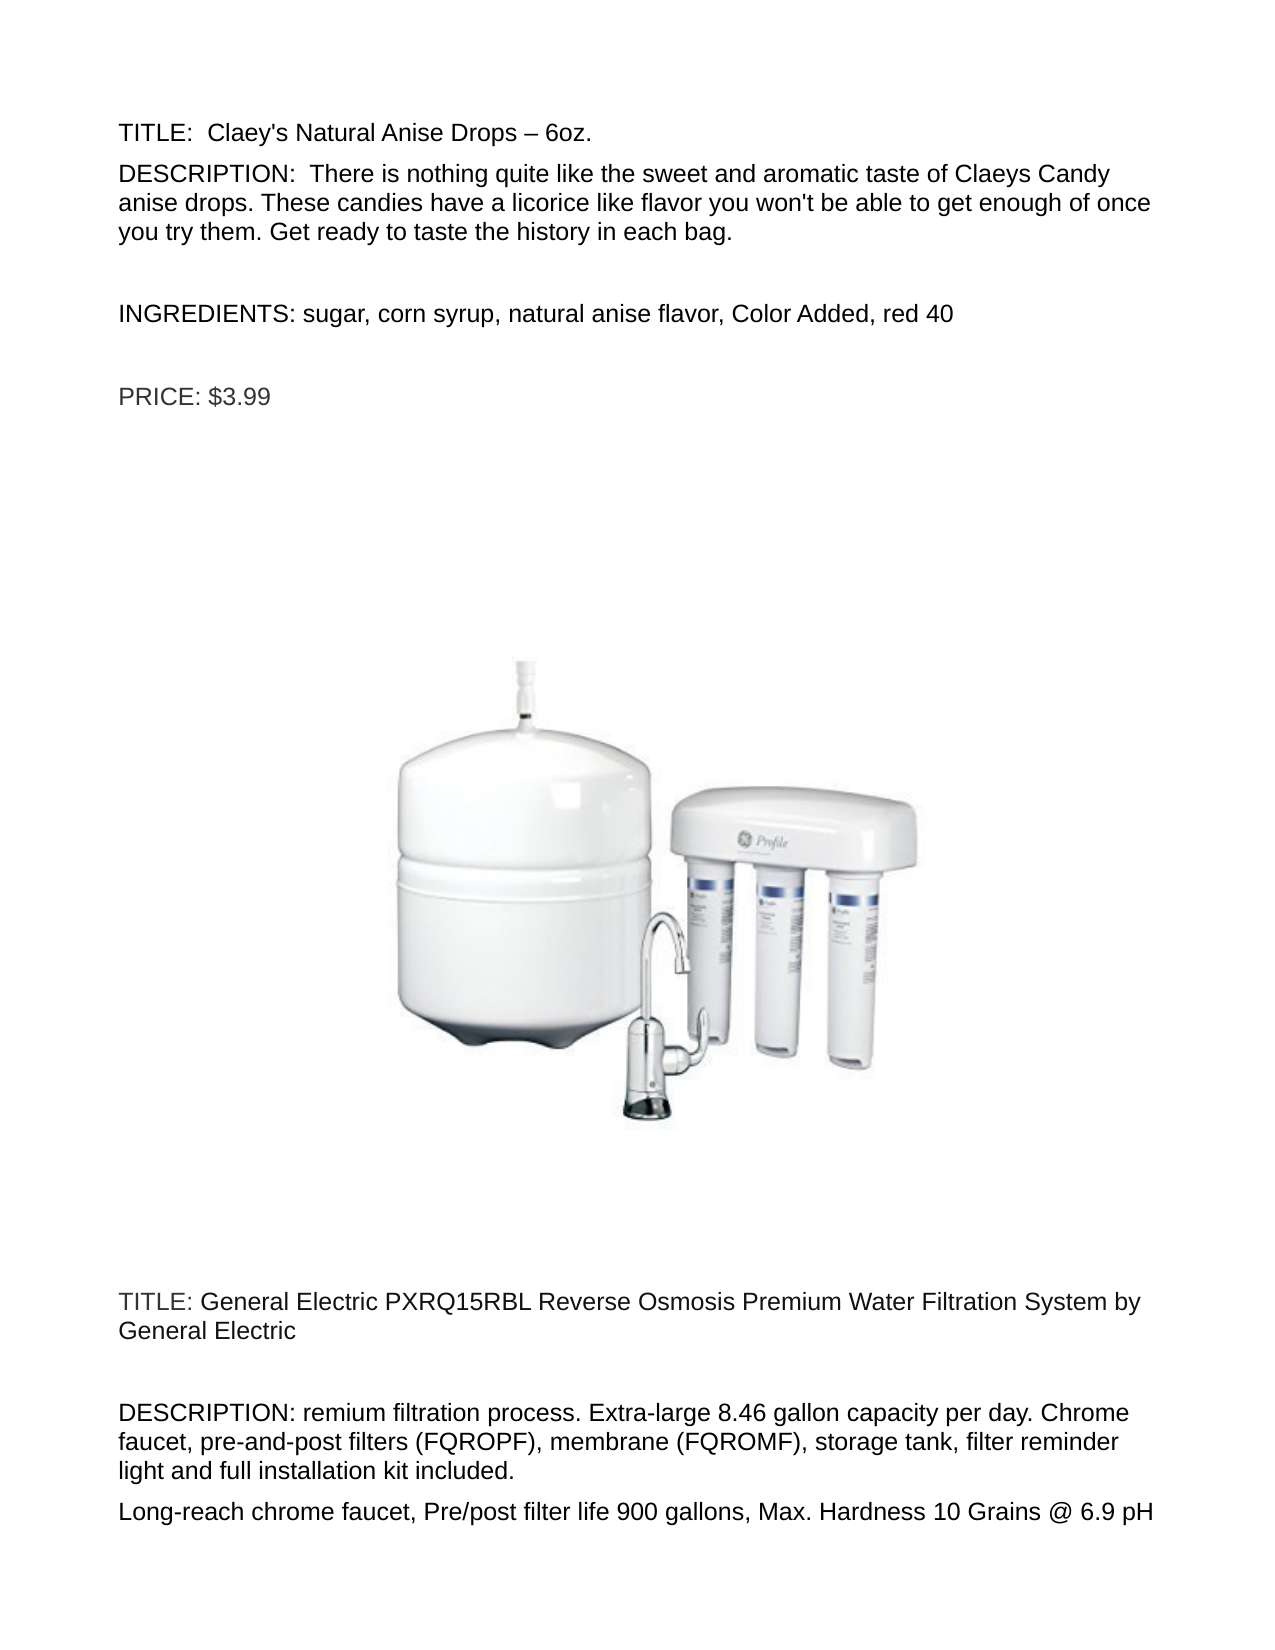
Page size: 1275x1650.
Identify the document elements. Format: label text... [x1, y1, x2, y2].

text Long-reach chrome faucet, Pre/post filter life 900 gallons, Max. Hardness 10 Grains @ 6.9 pH [118, 1497, 1157, 1526]
text TITLE: General Electric PXRQ15RBL Reverse Osmosis Premium Water Filtration System by General Electric [118, 506, 1157, 1344]
text TITLE: Claey's Natural Anise Drops – 6oz. [118, 118, 1157, 147]
text PRICE: $3.99 [118, 382, 1157, 411]
text INGREDIENTS: sugar, corn syrup, natural anise flavor, Color Added, red 40 [118, 299, 1157, 328]
text DESCRIPTION: There is nothing quite like the sweet and aromatic taste of Claeys Candy anise drops. These candies have a licorice like flavor you won't be able to get enough of once you try them. Get ready to taste the history in each bag. [118, 159, 1157, 246]
text DESCRIPTION: remium filtration process. Extra-large 8.46 gallon capacity per day. Chrome faucet, pre-and-post filters (FQROPF), membrane (FQROMF), storage tank, filter reminder light and full installation kit included. [118, 1398, 1157, 1484]
